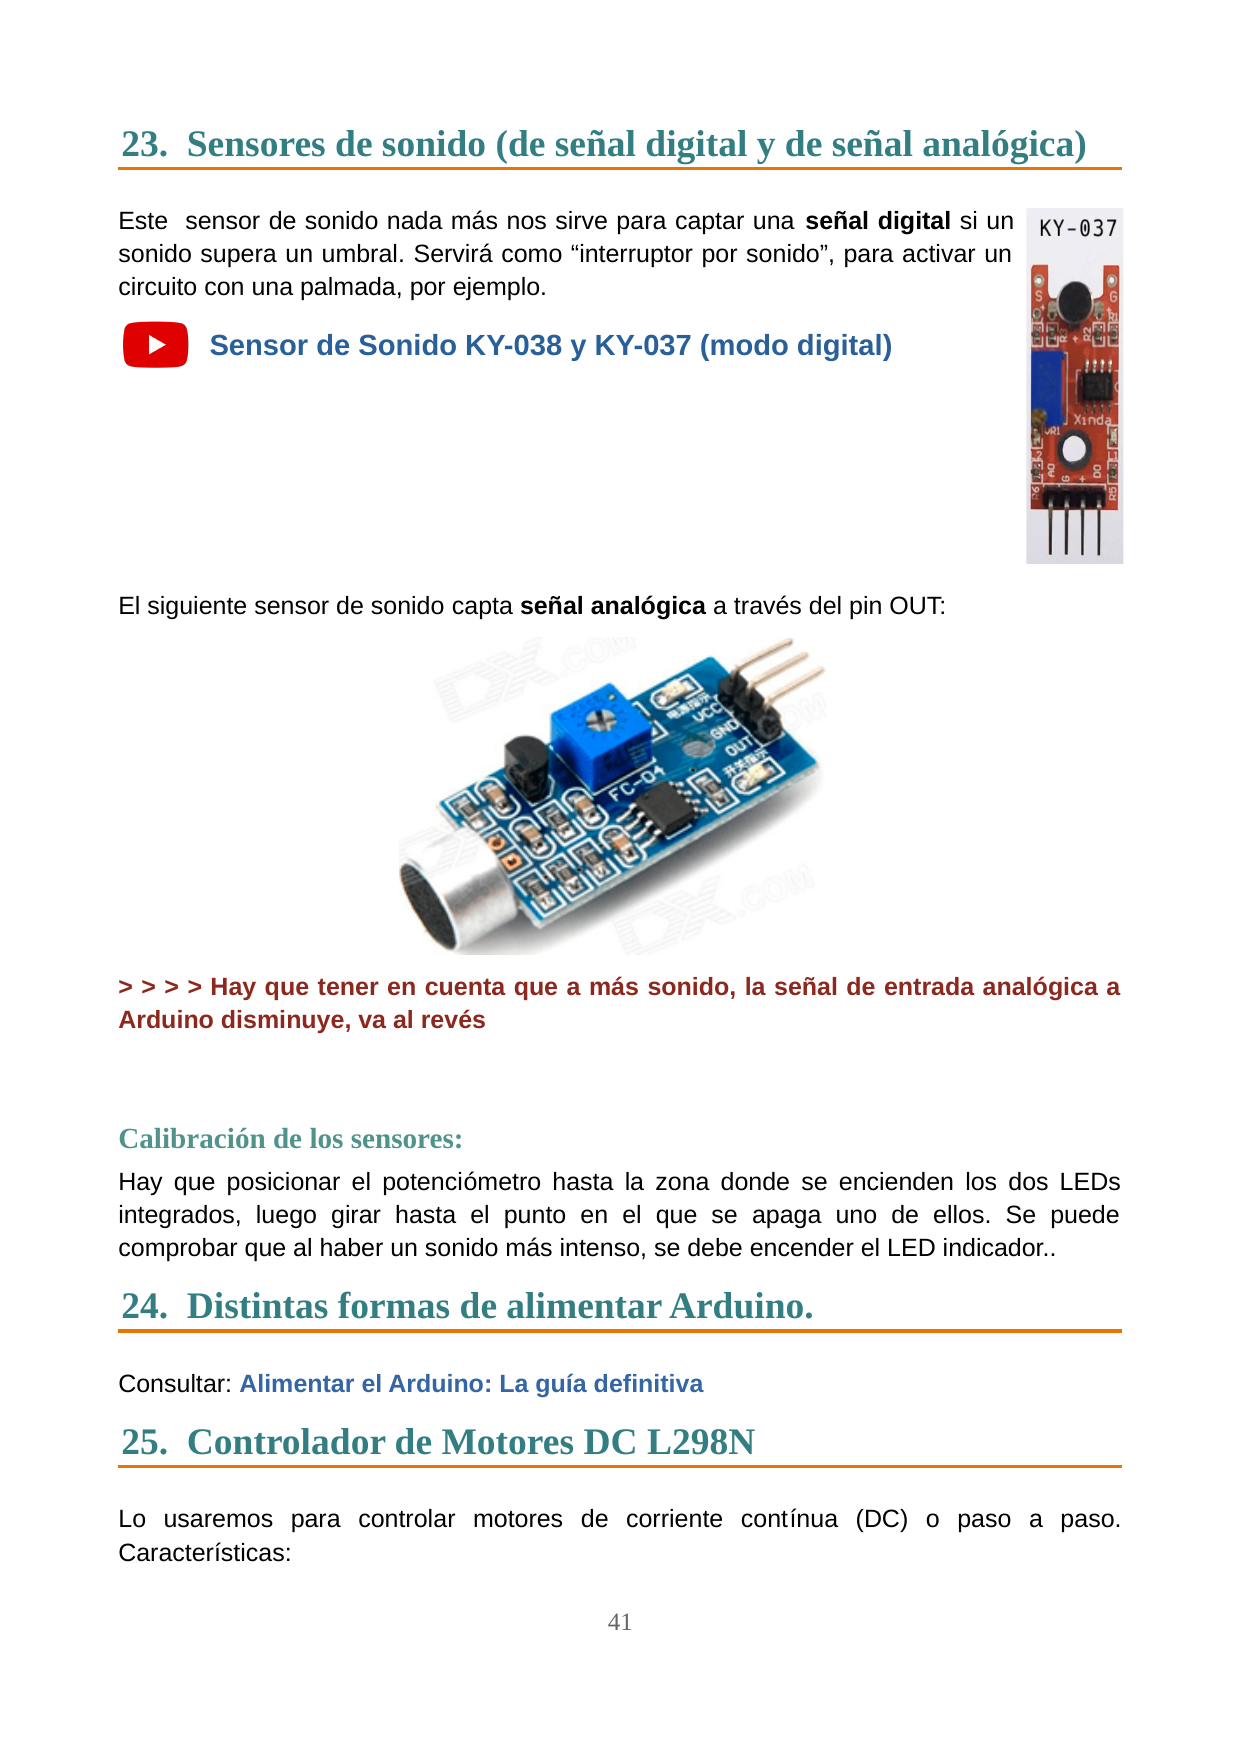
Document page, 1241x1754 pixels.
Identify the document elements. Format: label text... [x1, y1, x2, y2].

text > > > > Hay que tener en cuenta que a más sonido, la señal de entrada analógica a Arduino disminuye, va al revés [118, 972, 1122, 1034]
text El siguiente sensor de sonido capta señal analógica a través del pin OUT: [118, 591, 1122, 620]
text Consultar: Alimentar el Arduino: La guía definitiva [118, 1369, 1122, 1397]
picture [1026, 208, 1124, 564]
subtitle Controlador de Motores DC L298N [118, 1416, 1122, 1465]
subtitle Sensores de sonido (de señal digital y de señal analógica) [118, 118, 1122, 167]
subtitle Calibración de los sensores: [118, 1121, 1122, 1154]
text Este sensor de sonido nada más nos sirve para captar una señal digital si un sonido supera un umbral. Servirá como “interruptor por sonido”, para activar un circuito con una palmada, por ejemplo. [118, 197, 1135, 575]
text Sensor de Sonido KY-038 y KY-037 (modo digital) [118, 320, 1014, 363]
text Lo usaremos para controlar motores de corriente contínua (DC) o paso a paso. Características: [118, 1504, 1122, 1566]
text Hay que posicionar el potenciómetro hasta la zona donde se encienden los dos LEDs integrados, luego girar hasta el punto en el que se apaga uno de ellos. Se puede comprobar que al haber un sonido más intenso, se debe encender el LED indicador.. [118, 1167, 1122, 1262]
picture [398, 637, 826, 955]
subtitle Distintas formas de alimentar Arduino. [118, 1281, 1122, 1329]
